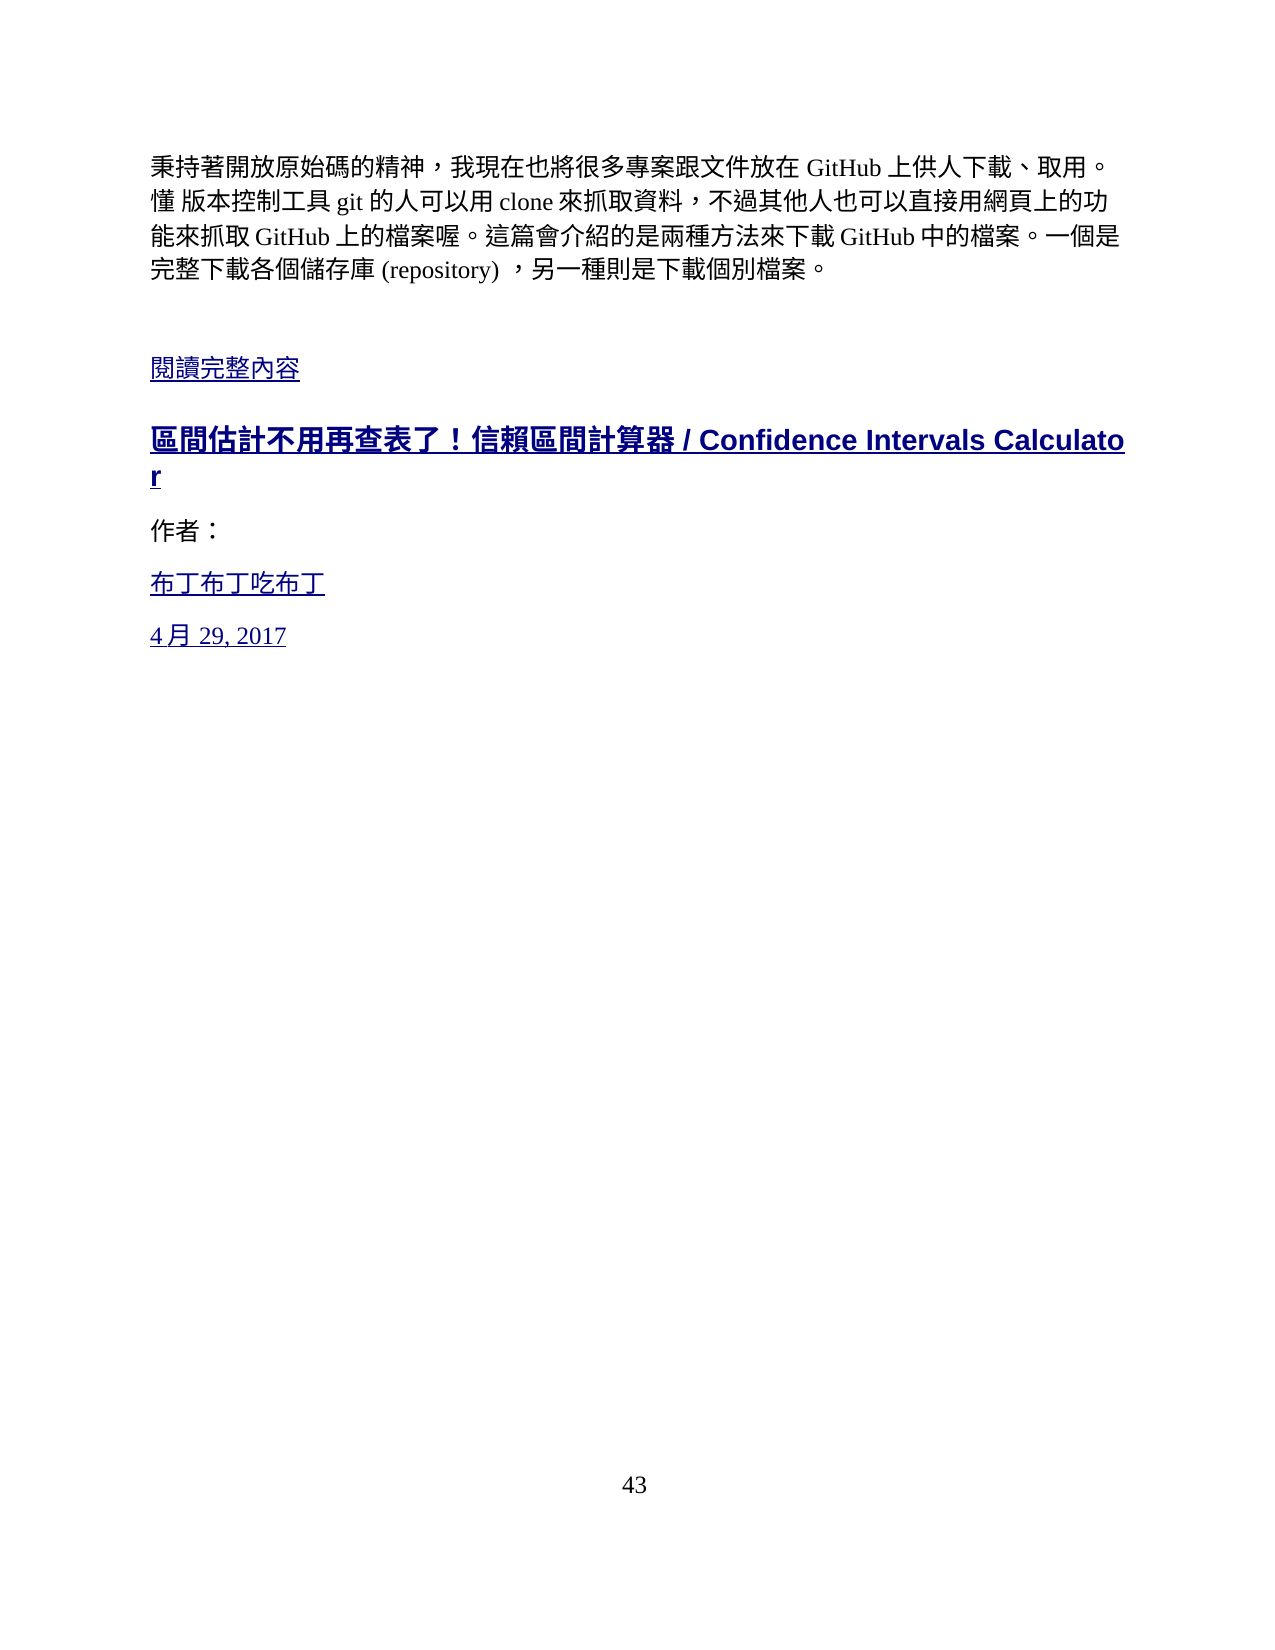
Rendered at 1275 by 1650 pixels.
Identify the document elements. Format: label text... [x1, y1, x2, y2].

subtitle r [150, 454, 1125, 492]
subtitle 區間估計不用再查表了！信賴區間計算器 / Confidence Intervals Calculato [150, 419, 1125, 452]
text 作者： [150, 513, 1125, 548]
text 秉持著開放原始碼的精神，我現在也將很多專案跟文件放在 GitHub 上供人下載、取用。懂 版本控制工具git 的人可以用clone來抓取資料，不過其他人也可以直接用網頁上的功能來抓取GitHub上的檔案喔。這篇會介紹的是兩種方法來下載GitHub中的檔案。一個是完整下載各個儲存庫 (repository) ，另一種則是下載個別檔案。 [150, 150, 1125, 286]
text 布丁布丁吃布丁 [150, 566, 1125, 599]
text 4月 29, 2017 [150, 617, 1125, 652]
text 閱讀完整內容 [150, 351, 1125, 385]
